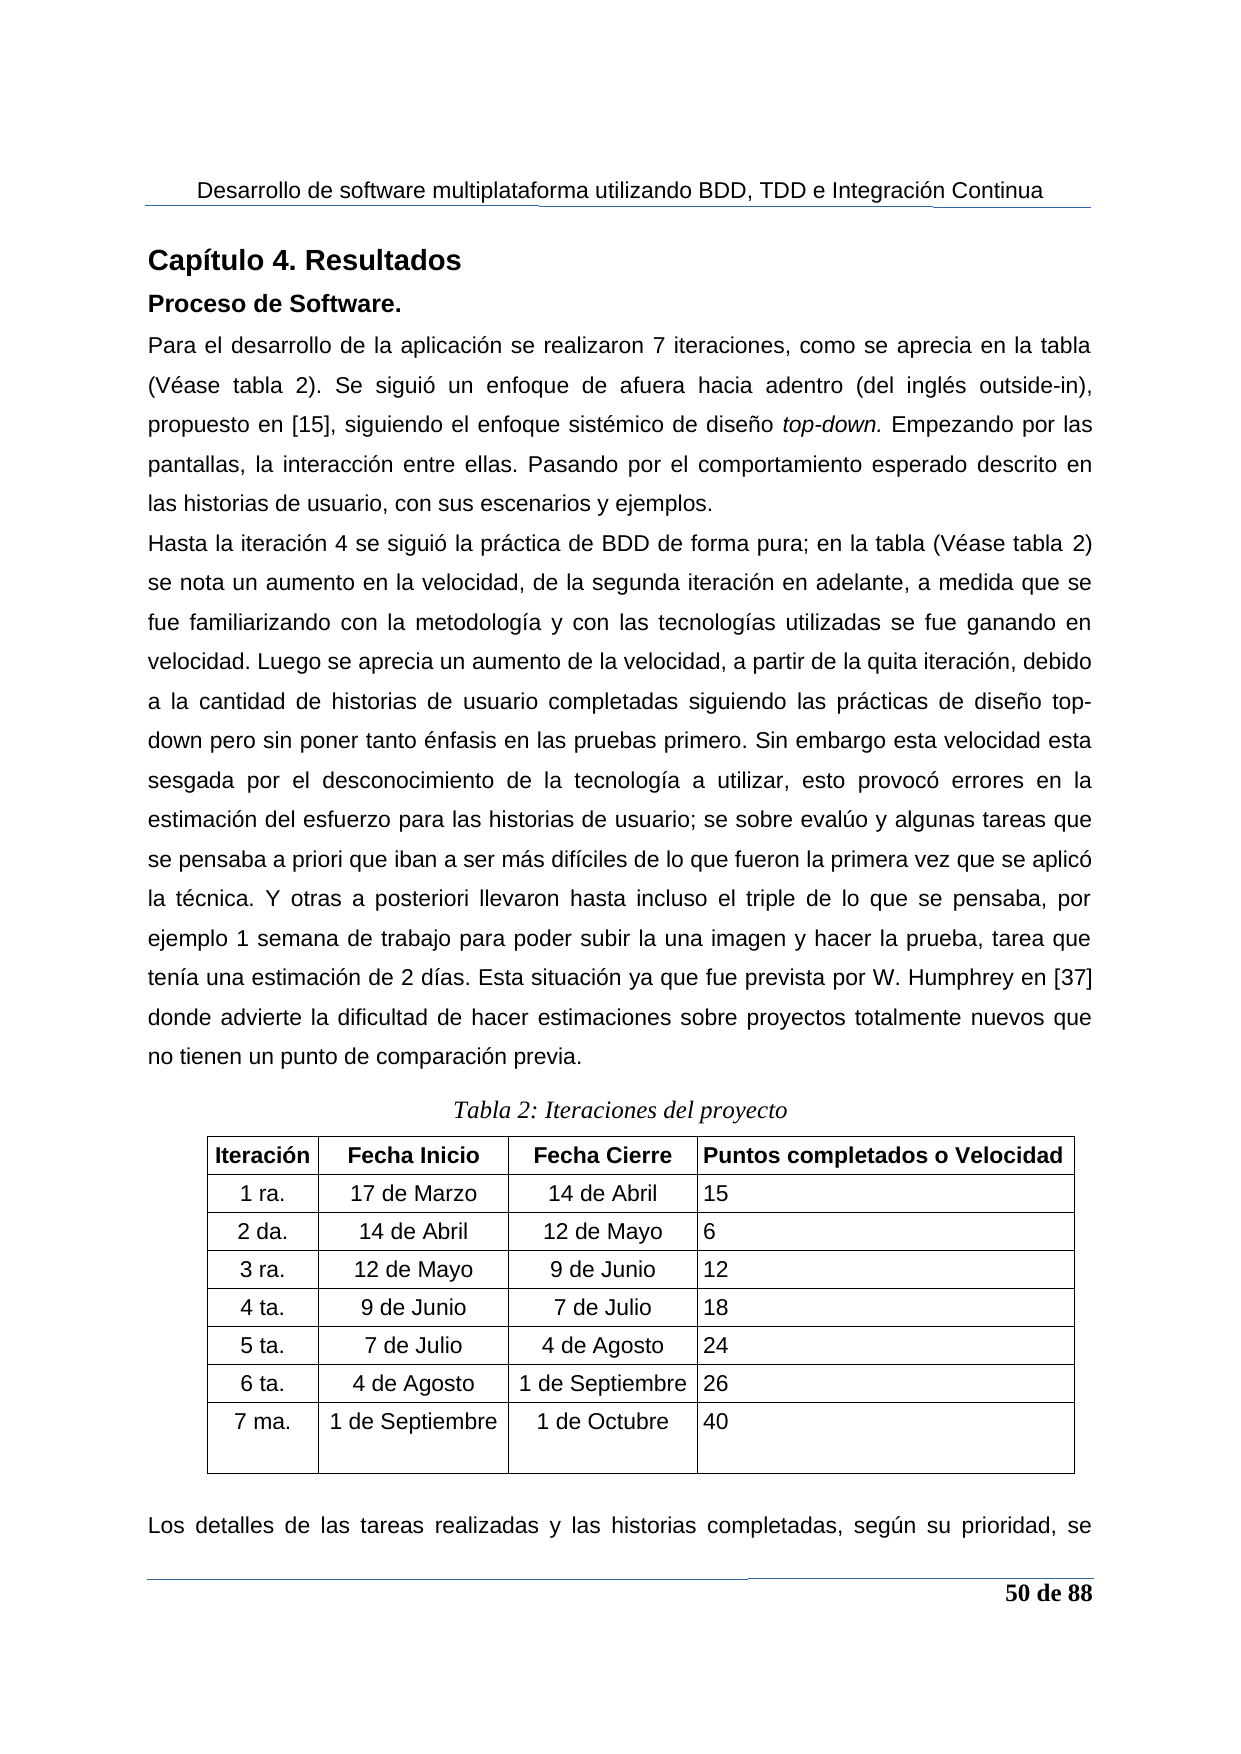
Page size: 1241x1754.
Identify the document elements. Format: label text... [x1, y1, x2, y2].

table_cell 9 de Junio [509, 1251, 697, 1288]
table_cell 2 da. [208, 1213, 318, 1250]
table_cell 40 [698, 1403, 1074, 1473]
table_cell 12 de Mayo [509, 1213, 697, 1250]
table_cell 7 de Julio [319, 1327, 508, 1364]
table_cell 18 [698, 1289, 1074, 1326]
table_cell 15 [698, 1175, 1074, 1212]
text Proceso de Software. [148, 289, 1093, 318]
table_cell 17 de Marzo [319, 1175, 508, 1212]
table_cell 6 ta. [208, 1365, 318, 1402]
table_cell 24 [698, 1327, 1074, 1364]
table_cell 7 de Julio [509, 1289, 697, 1326]
text Los detalles de las tareas realizadas y las historias completadas, según su prioridad, se [148, 1512, 1093, 1539]
table_cell 14 de Abril [319, 1213, 508, 1250]
table_cell 1 de Septiembre [319, 1403, 508, 1473]
table_cell 1 de Septiembre [509, 1365, 697, 1402]
table_cell 9 de Junio [319, 1289, 508, 1326]
table_cell 12 [698, 1251, 1074, 1288]
table_cell 26 [698, 1365, 1074, 1402]
text Tabla 2: Iteraciones del proyecto [148, 1095, 1093, 1124]
text Hasta la iteración 4 se siguió la práctica de BDD de forma pura; en la tabla (Véase tabla 2) se nota un aumento en la velocidad, de la segunda iteración en adelante, a medida que se fue familiarizando con la metodología y con las tecnologías utilizadas se fue ganando en velocidad. Luego se aprecia un aumento de la velocidad, a partir de la quita iteración, debido a la cantidad de historias de usuario completadas siguiendo las prácticas de diseño top-down pero sin poner tanto énfasis en las pruebas primero. Sin embargo esta velocidad esta sesgada por el desconocimiento de la tecnología a utilizar, esto provocó errores en la estimación del esfuerzo para las historias de usuario; se sobre evalúo y algunas tareas que se pensaba a priori que iban a ser más difíciles de lo que fueron la primera vez que se aplicó la técnica. Y otras a posteriori llevaron hasta incluso el triple de lo que se pensaba, por ejemplo 1 semana de trabajo para poder subir la una imagen y hacer la prueba, tarea que tenía una estimación de 2 días. Esta situación ya que fue prevista por W. Humphrey en [37] donde advierte la dificultad de hacer estimaciones sobre proyectos totalmente nuevos que no tienen un punto de comparación previa. [148, 530, 1093, 1069]
table_cell 4 ta. [208, 1289, 318, 1326]
table_cell 1 ra. [208, 1175, 318, 1212]
table_header Puntos completados o Velocidad [698, 1137, 1074, 1174]
table_cell 7 ma. [208, 1403, 318, 1473]
subtitle Capítulo 4. Resultados [148, 243, 1093, 277]
table_header Fecha Cierre [509, 1137, 697, 1174]
table_cell 4 de Agosto [509, 1327, 697, 1364]
table_cell 4 de Agosto [319, 1365, 508, 1402]
text Para el desarrollo de la aplicación se realizaron 7 iteraciones, como se aprecia en la tabla (Véase tabla 2). Se siguió un enfoque de afuera hacia adentro (del inglés outside-in), propuesto en [15], siguiendo el enfoque sistémico de diseño top-down. Empezando por las pantallas, la interacción entre ellas. Pasando por el comportamiento esperado descrito en las historias de usuario, con sus escenarios y ejemplos. [148, 332, 1093, 517]
table_cell 3 ra. [208, 1251, 318, 1288]
table_cell 6 [698, 1213, 1074, 1250]
table_cell 5 ta. [208, 1327, 318, 1364]
table_cell 12 de Mayo [319, 1251, 508, 1288]
table_cell 14 de Abril [509, 1175, 697, 1212]
table_cell 1 de Octubre [509, 1403, 697, 1473]
table_header Iteración [208, 1137, 318, 1174]
table_header Fecha Inicio [319, 1137, 508, 1174]
